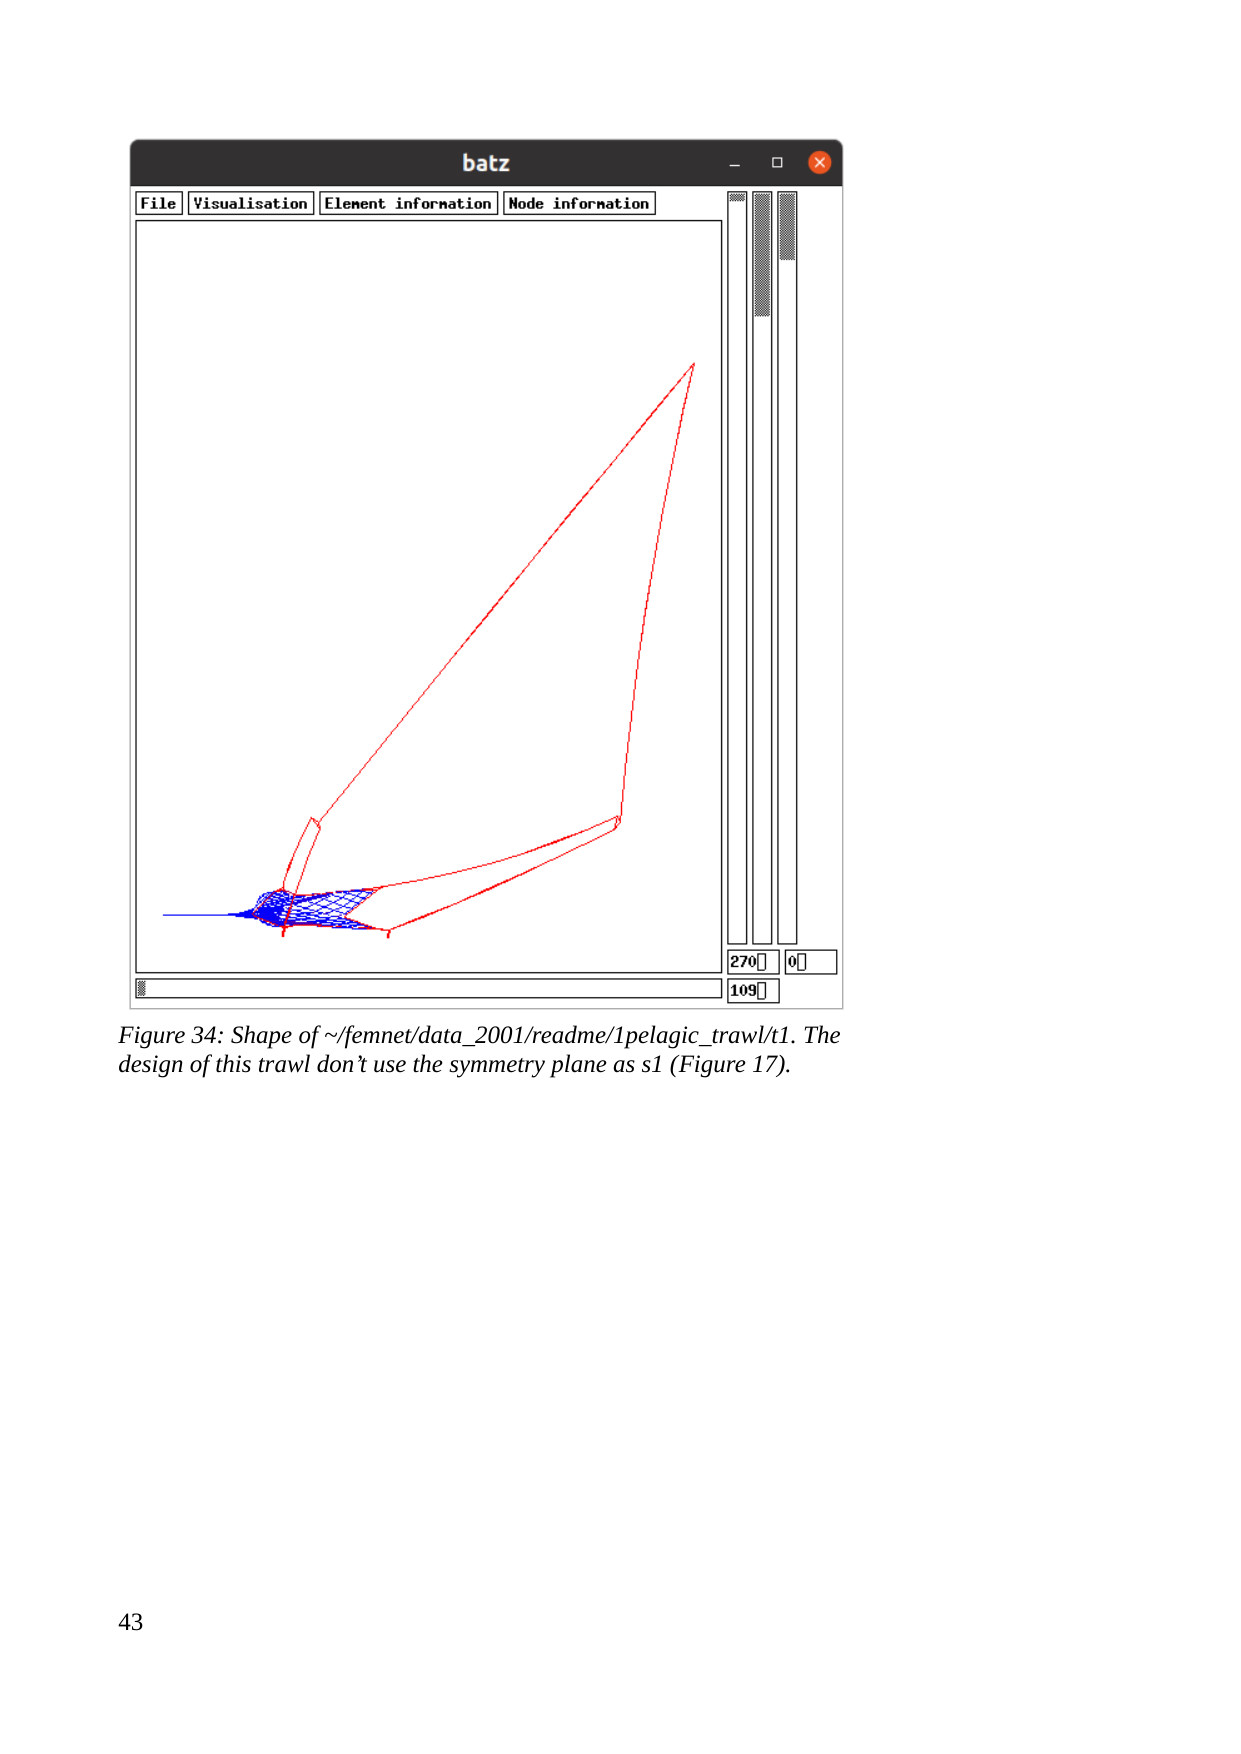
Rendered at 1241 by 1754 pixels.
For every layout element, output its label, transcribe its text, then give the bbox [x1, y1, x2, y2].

picture [118, 130, 855, 1021]
text Figure 34: Shape of ~/femnet/data_2001/readme/1pelagic_trawl/t1. The design of this trawl don’t use the symmetry plane as s1 (Figure 17). [118, 1021, 854, 1078]
